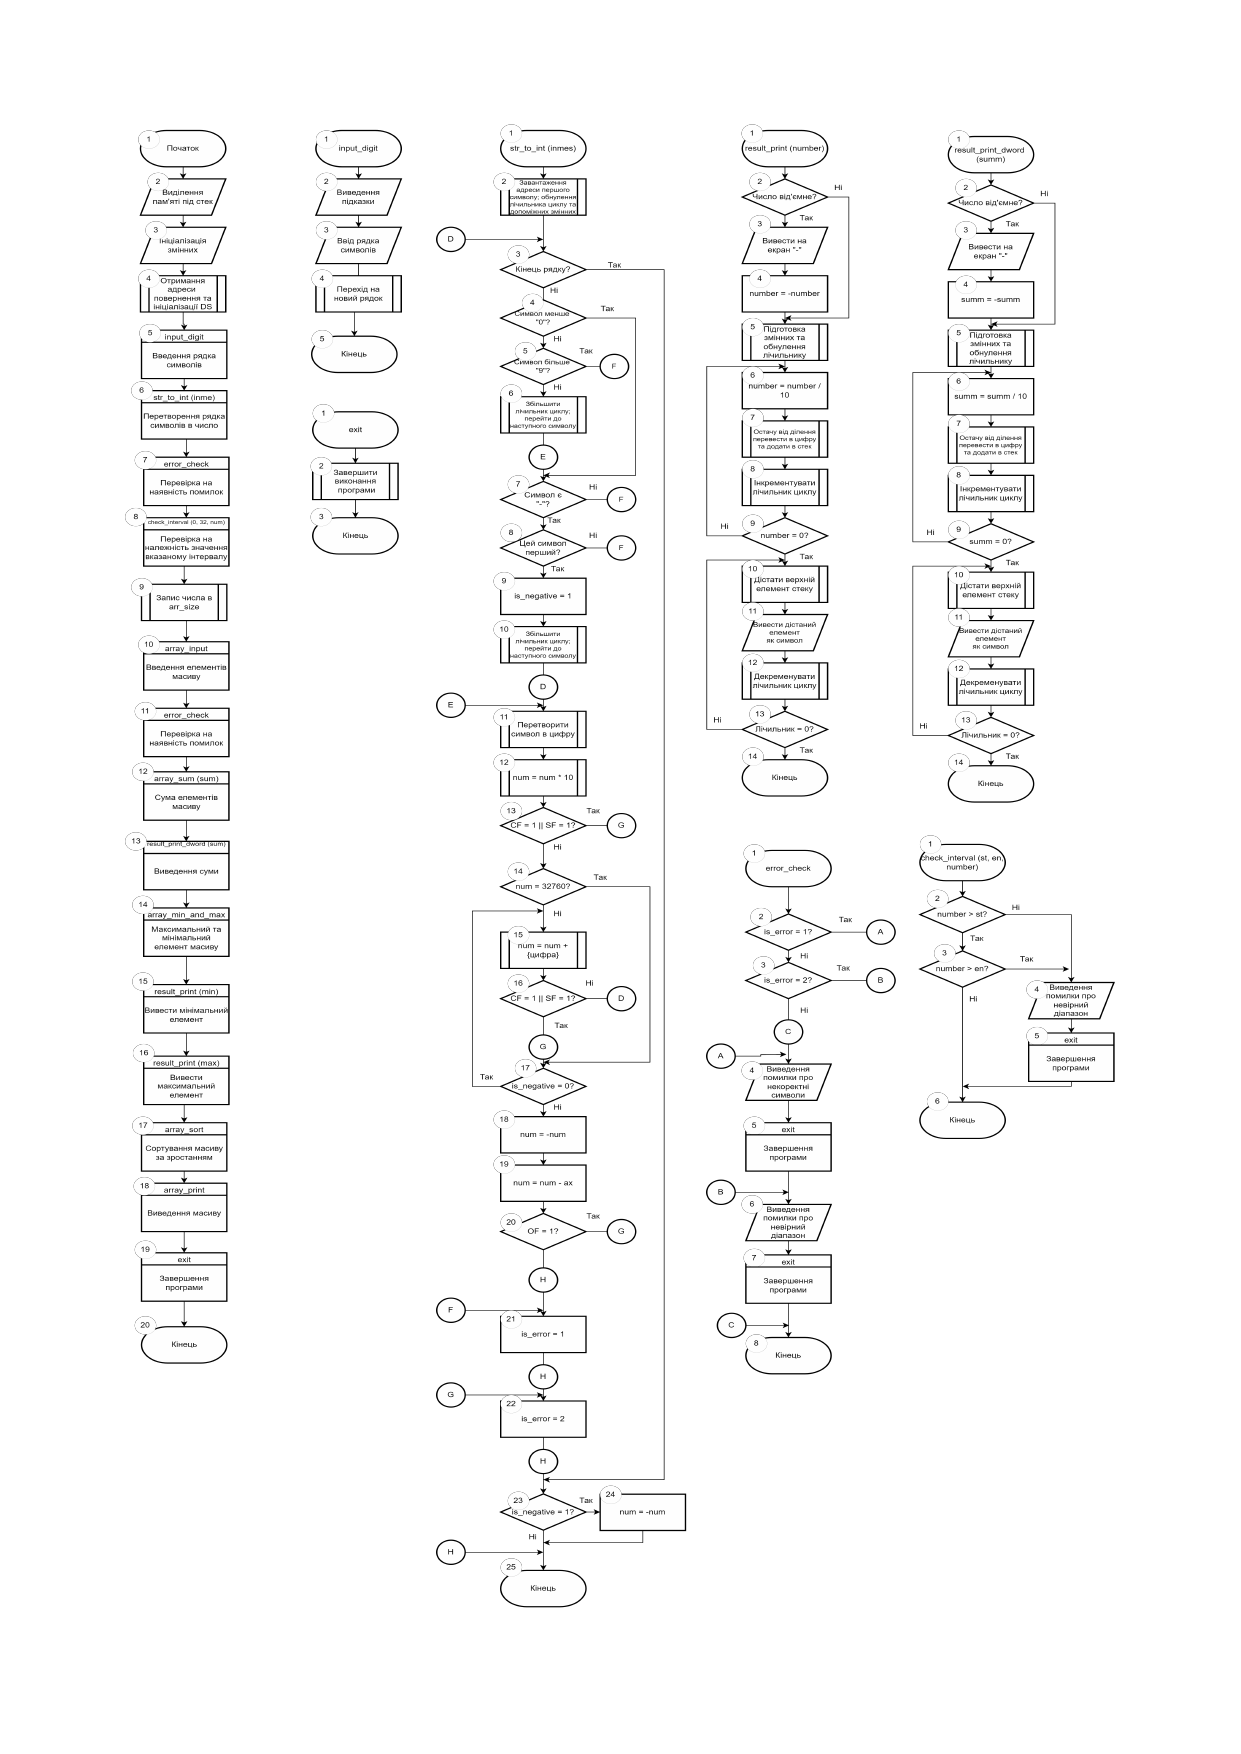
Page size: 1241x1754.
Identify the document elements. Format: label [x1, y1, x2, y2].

picture [118, 118, 1122, 1613]
